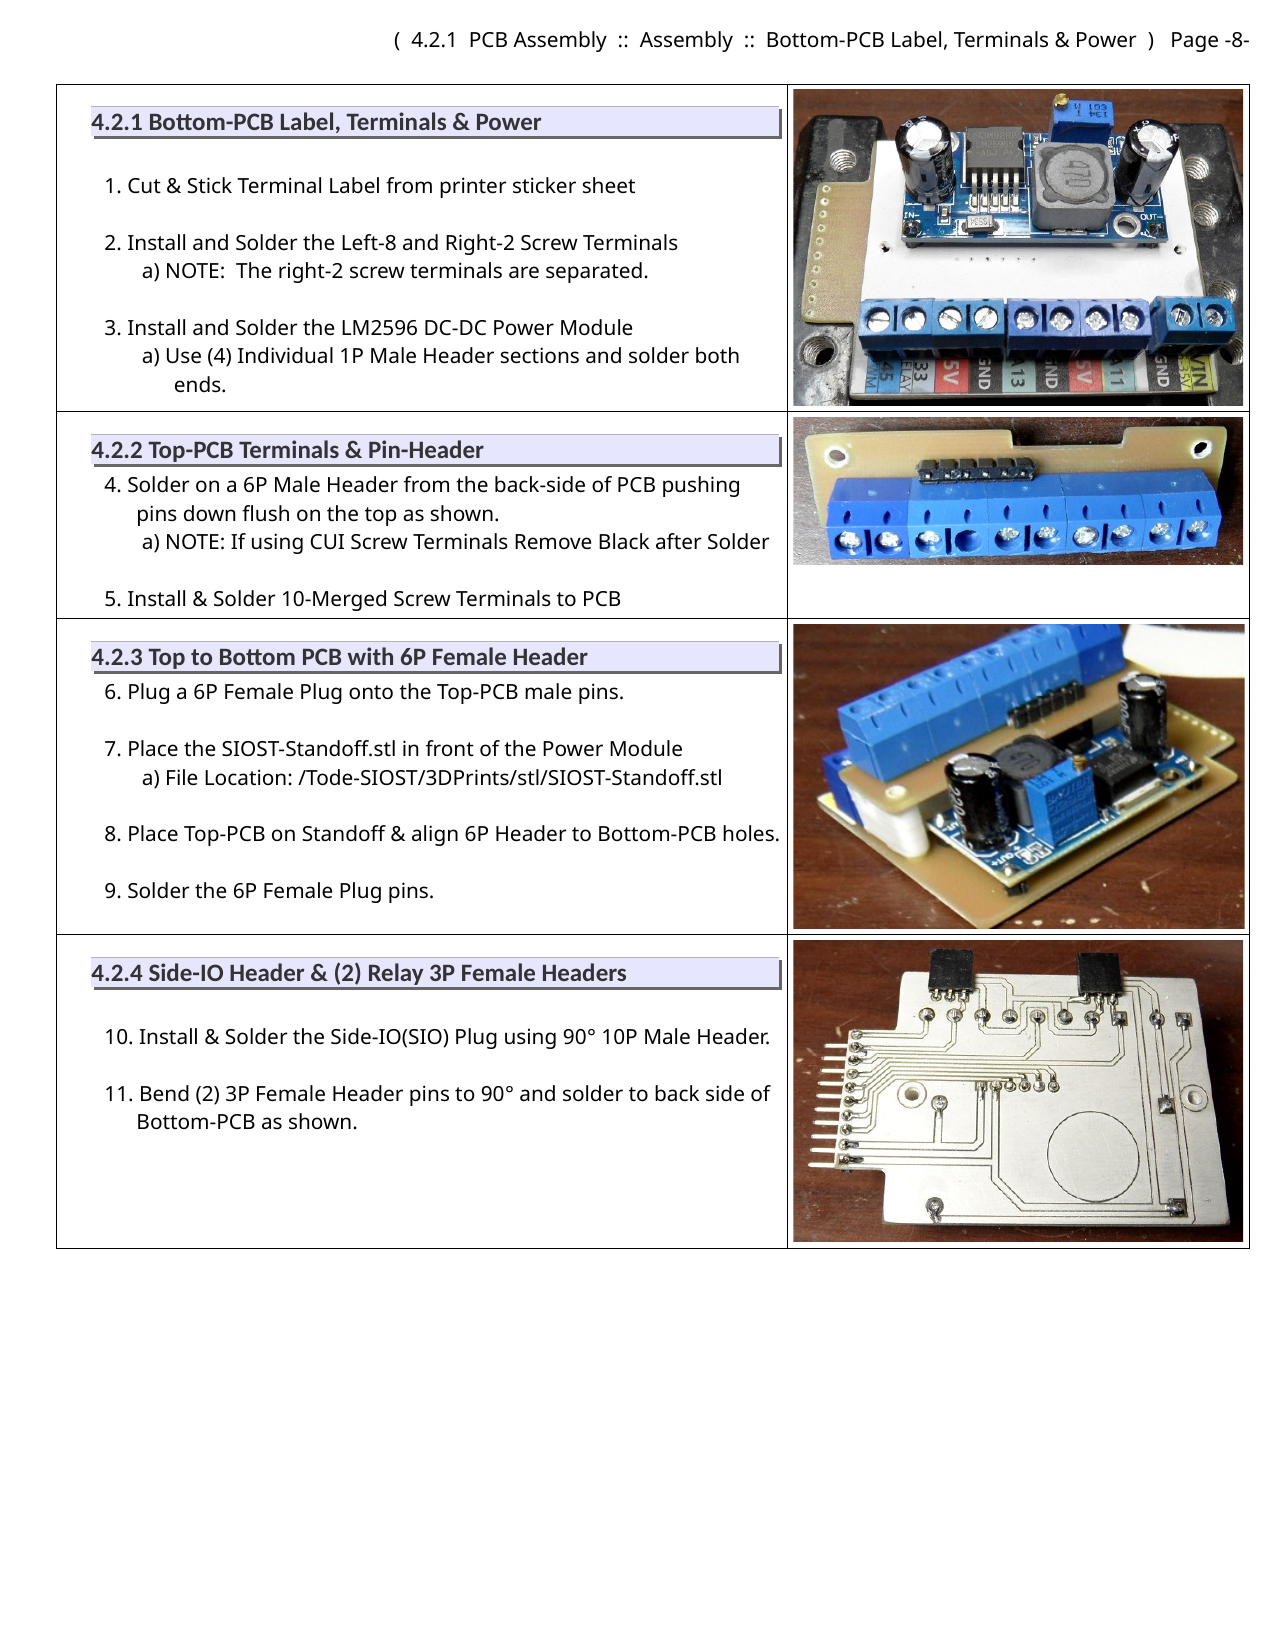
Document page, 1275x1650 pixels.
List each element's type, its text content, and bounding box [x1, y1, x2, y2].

table_header Bottom-PCB Label, Terminals & Power Cut & Stick Terminal Label from printer sticker sheet Install and Solder the Left-8 and Right-2 Screw Terminals NOTE: The right-2 screw terminals are separated. Install and Solder the LM2596 DC-DC Power Module Use (4) Individual 1P Male Header sections and solder both ends. [57, 85, 787, 411]
table_cell Side-IO Header & (2) Relay 3P Female Headers Install & Solder the Side-IO(SIO) Plug using 90° 10P Male Header. Bend (2) 3P Female Header pins to 90° and solder to back side of Bottom-PCB as shown. [57, 935, 787, 1247]
picture [793, 624, 1245, 929]
picture [793, 940, 1244, 1242]
table_cell Top-PCB Terminals & Pin-Header Solder on a 6P Male Header from the back-side of PCB pushing pins down flush on the top as shown. NOTE: If using CUI Screw Terminals Remove Black after Solder Install & Solder 10-Merged Screw Terminals to PCB [57, 412, 787, 618]
table_cell [788, 412, 1249, 618]
picture [793, 417, 1244, 565]
picture [793, 89, 1244, 406]
table_cell [788, 935, 1249, 1247]
table_header [788, 85, 1249, 411]
table_cell Top to Bottom PCB with 6P Female Header Plug a 6P Female Plug onto the Top-PCB male pins. Place the SIOST-Standoff.stl in front of the Power Module File Location: /Tode-SIOST/3DPrints/stl/SIOST-Standoff.stl Place Top-PCB on Standoff & align 6P Header to Bottom-PCB holes. Solder the 6P Female Plug pins. [57, 619, 787, 934]
table_cell [788, 619, 1249, 934]
